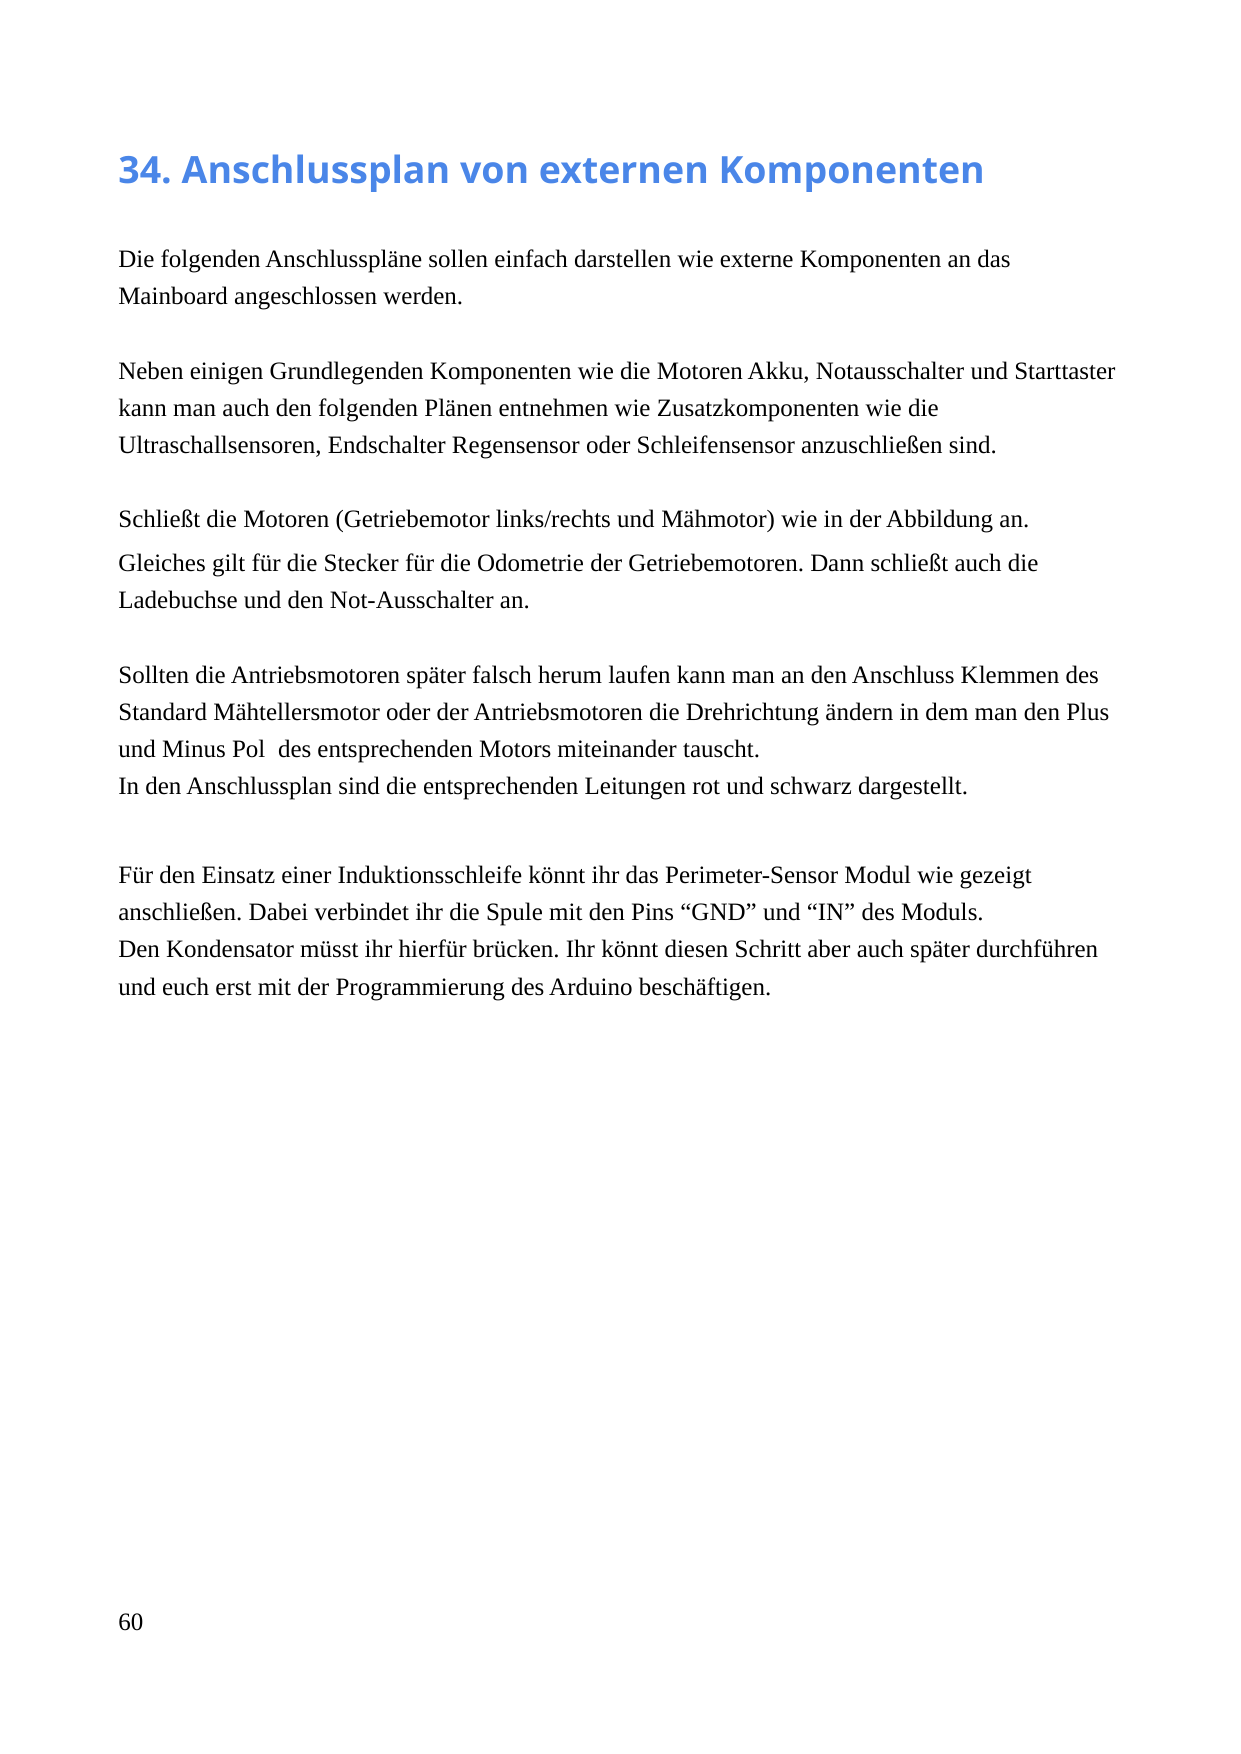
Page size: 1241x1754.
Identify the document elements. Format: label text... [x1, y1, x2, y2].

text Für den Einsatz einer Induktionsschleife könnt ihr das Perimeter-Sensor Modul wie gezeigt anschließen. Dabei verbindet ihr die Spule mit den Pins “GND” und “IN” des Moduls. Den Kondensator müsst ihr hierfür brücken. Ihr könnt diesen Schritt aber auch später durchführen und euch erst mit der Programmierung des Arduino beschäftigen. [118, 854, 1122, 1002]
text Die folgenden Anschlusspläne sollen einfach darstellen wie externe Komponenten an das Mainboard angeschlossen werden. Neben einigen Grundlegenden Komponenten wie die Motoren Akku, Notausschalter und Starttaster kann man auch den folgenden Plänen entnehmen wie Zusatzkomponenten wie die Ultraschallsensoren, Endschalter Regensensor oder Schleifensensor anzuschließen sind. Schließt die Motoren (Getriebemotor links/rechts und Mähmotor) wie in der Abbildung an. [118, 238, 1122, 535]
text Gleiches gilt für die Stecker für die Odometrie der Getriebemotoren. Dann schließt auch die Ladebuchse und den Not-Ausschalter an. Sollten die Antriebsmotoren später falsch herum laufen kann man an den Anschluss Klemmen des Standard Mähtellersmotor oder der Antriebsmotoren die Drehrichtung ändern in dem man den Plus und Minus Pol des entsprechenden Motors miteinander tauscht. In den Anschlussplan sind die entsprechenden Leitungen rot und schwarz dargestellt. [118, 542, 1122, 802]
subtitle 34. Anschlussplan von externen Komponenten [118, 143, 1122, 194]
